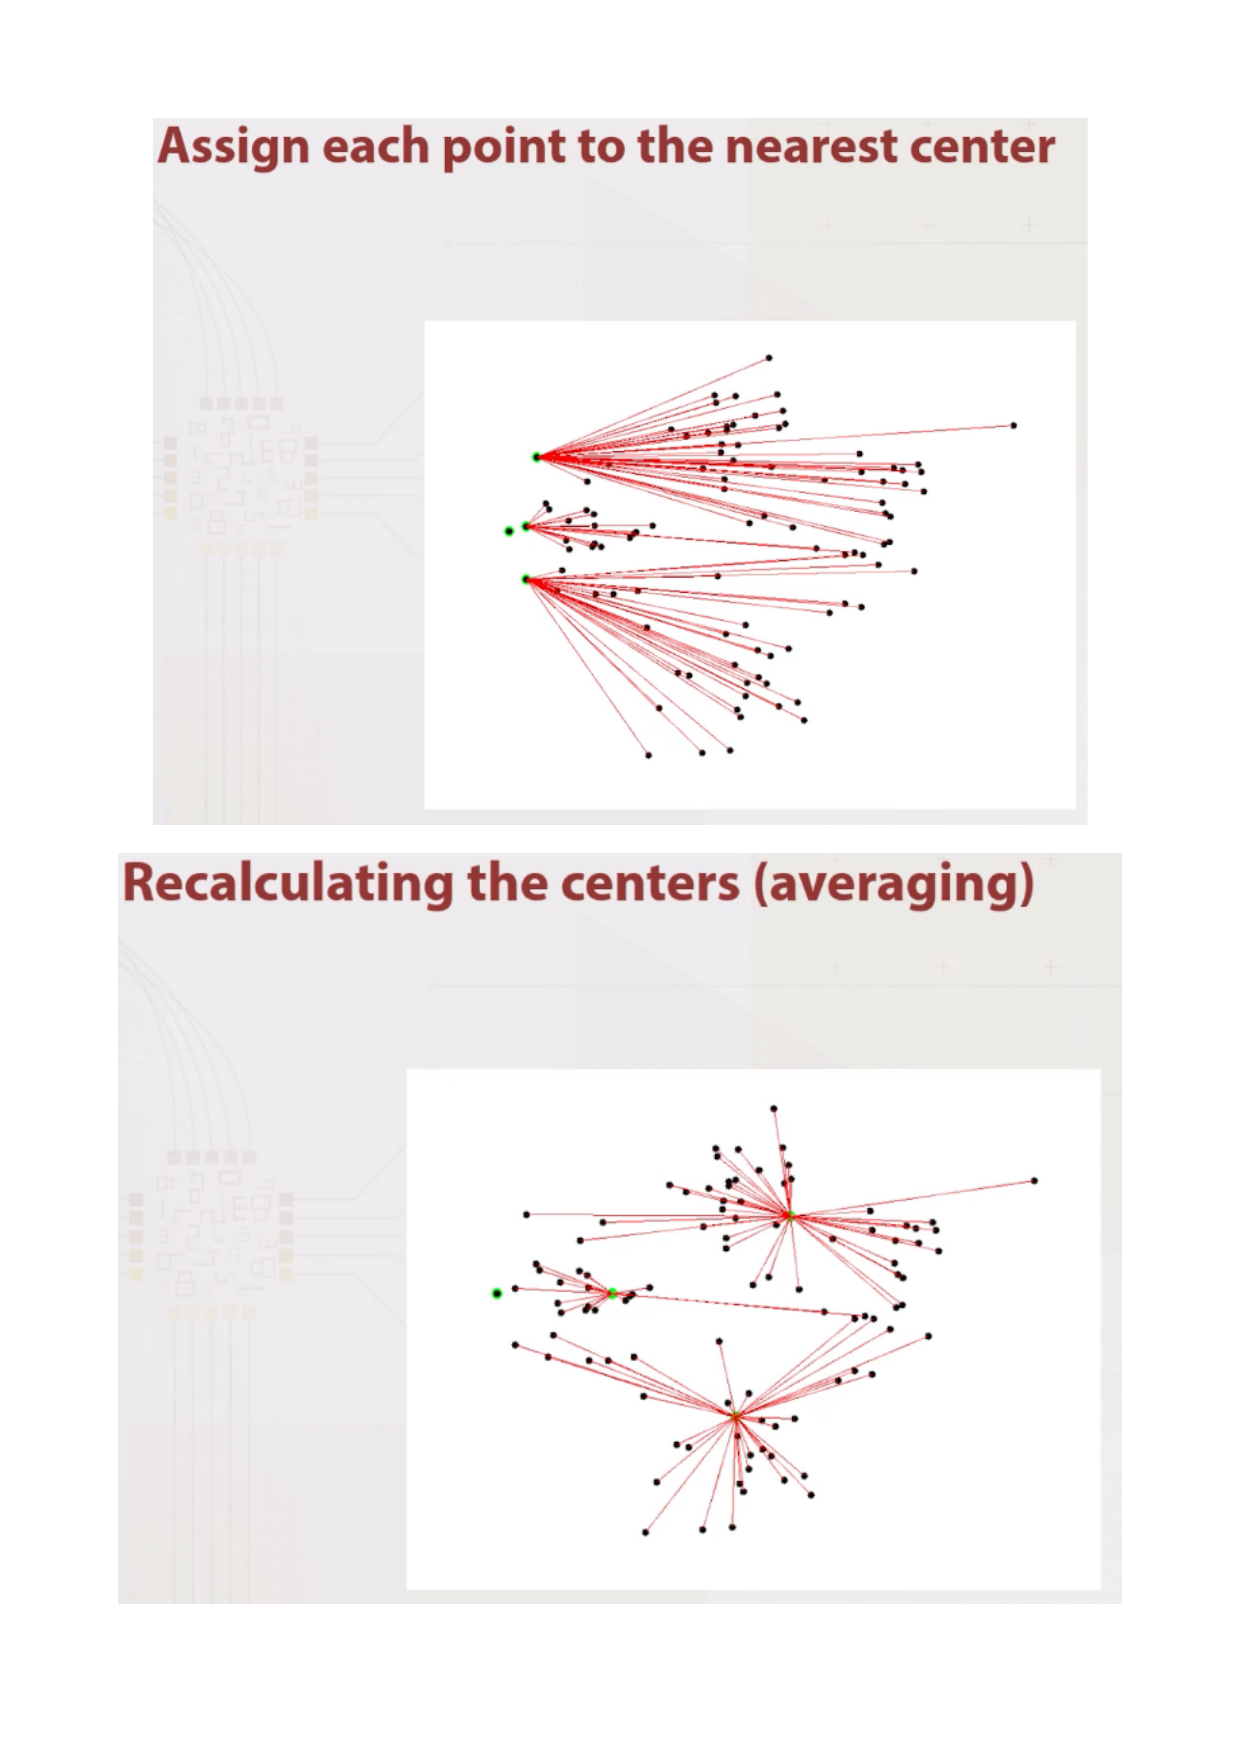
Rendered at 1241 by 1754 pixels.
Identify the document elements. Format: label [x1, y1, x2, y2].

picture [118, 853, 1123, 1604]
picture [152, 118, 1088, 825]
